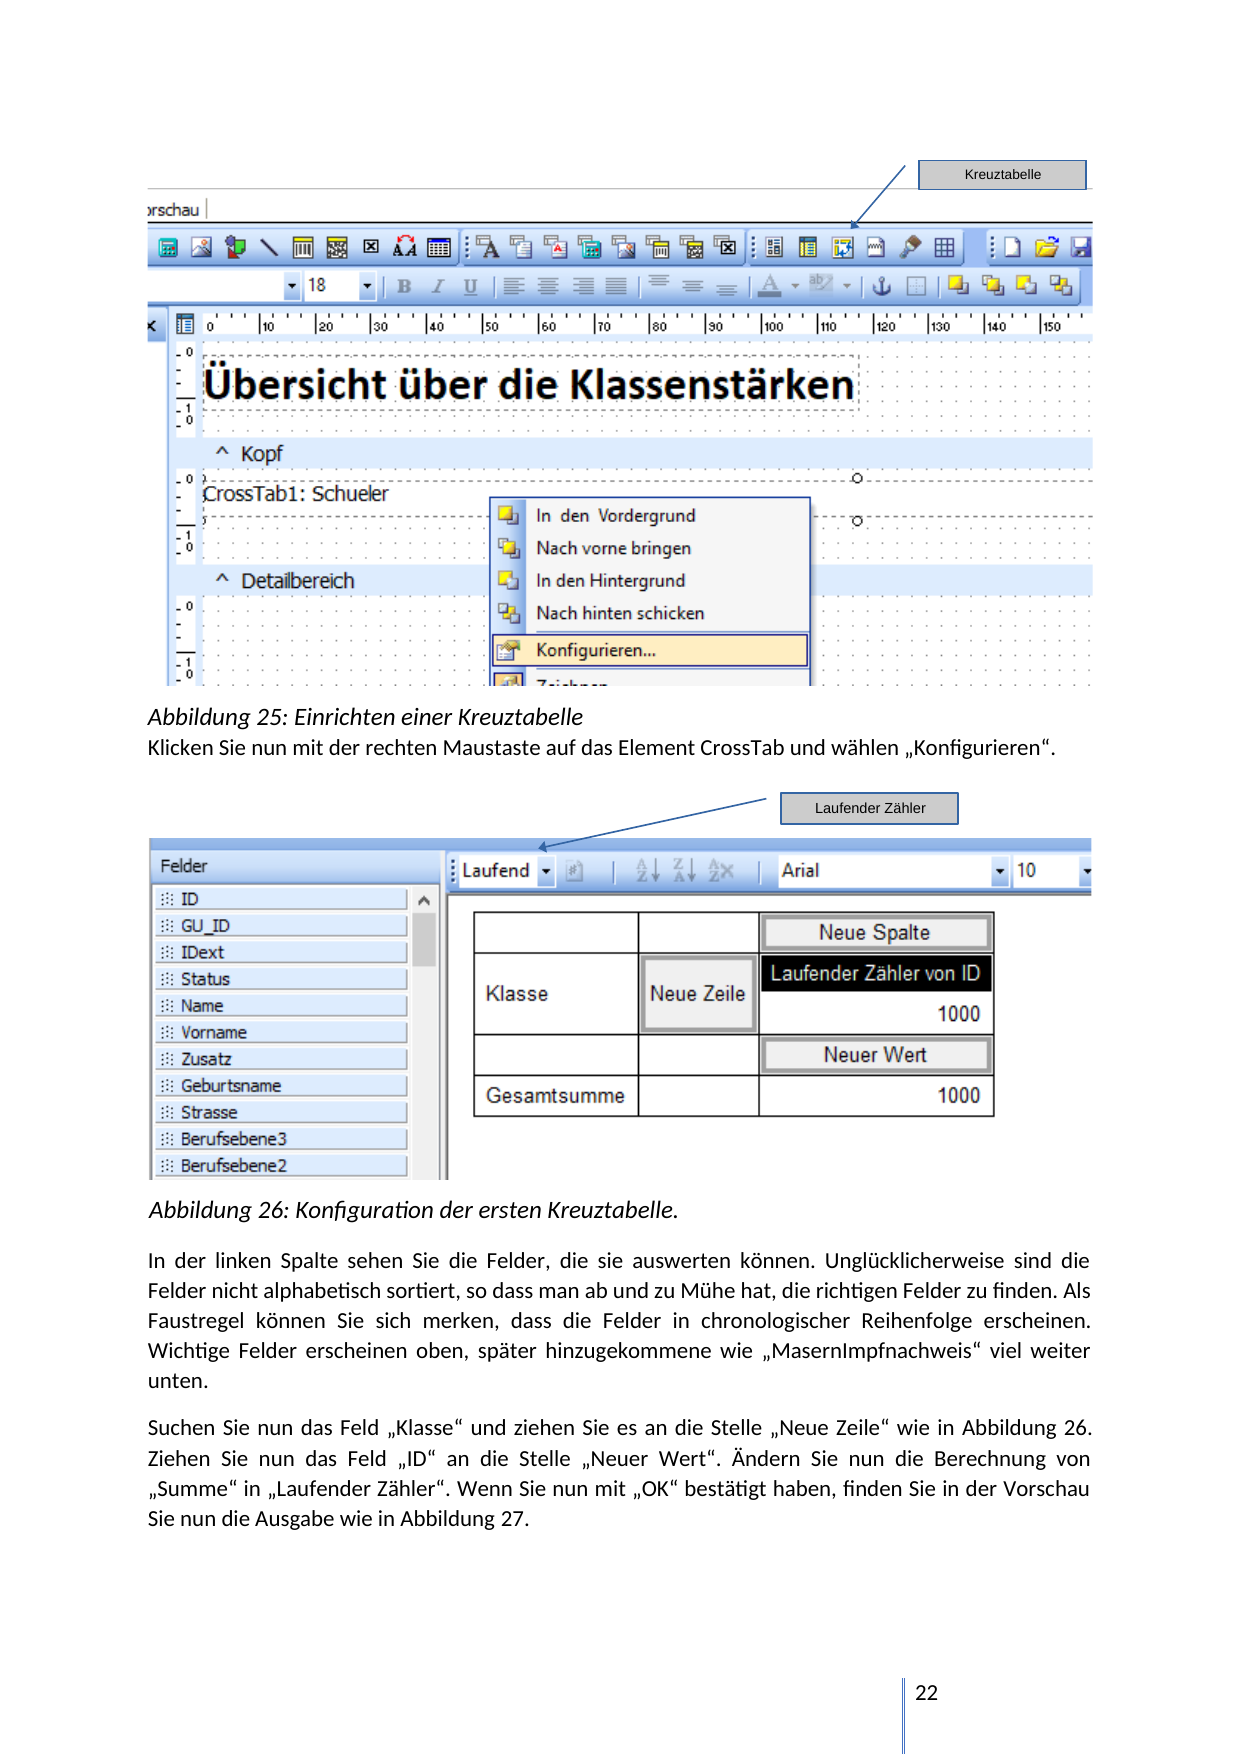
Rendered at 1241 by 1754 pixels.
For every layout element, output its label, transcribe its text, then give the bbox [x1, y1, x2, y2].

text Abbildung 26: Konfiguration der ersten Kreuztabelle. [149, 1180, 1091, 1225]
text [148, 160, 918, 188]
text Klicken Sie nun mit der rechten Maustaste auf das Element CrossTab und wählen „Konfigurieren“. [148, 731, 1093, 761]
text In der linken Spalte sehen Sie die Felder, die sie auswerten können. Unglücklicherweise sind die Felder nicht alphabetisch sortiert, so dass man ab und zu Mühe hat, die richtigen Felder zu finden. Als Faustregel können Sie sich merken, dass die Felder in chronologischer Reihenfolge erscheinen. Wichtige Felder erscheinen oben, später hinzugekommene wie „MasernImpfnachweis“ viel weiter unten. [148, 780, 1093, 1395]
text [148, 148, 1093, 160]
text Suchen Sie nun das Feld „Klasse“ und ziehen Sie es an die Stelle „Neue Zeile“ wie in Abbildung 26. Ziehen Sie nun das Feld „ID“ an die Stelle „Neuer Wert“. Ändern Sie nun die Berechnung von „Summe“ in „Laufender Zähler“. Wenn Sie nun mit „OK“ bestätigt haben, finden Sie in der Vorschau Sie nun die Ausgabe wie in Abbildung 27. [148, 1413, 1093, 1532]
text Abbildung 26: Konfiguration der ersten Kreuztabelle. [149, 793, 1091, 838]
text Abbildung 25: Einrichten einer Kreuztabelle [148, 686, 1093, 731]
